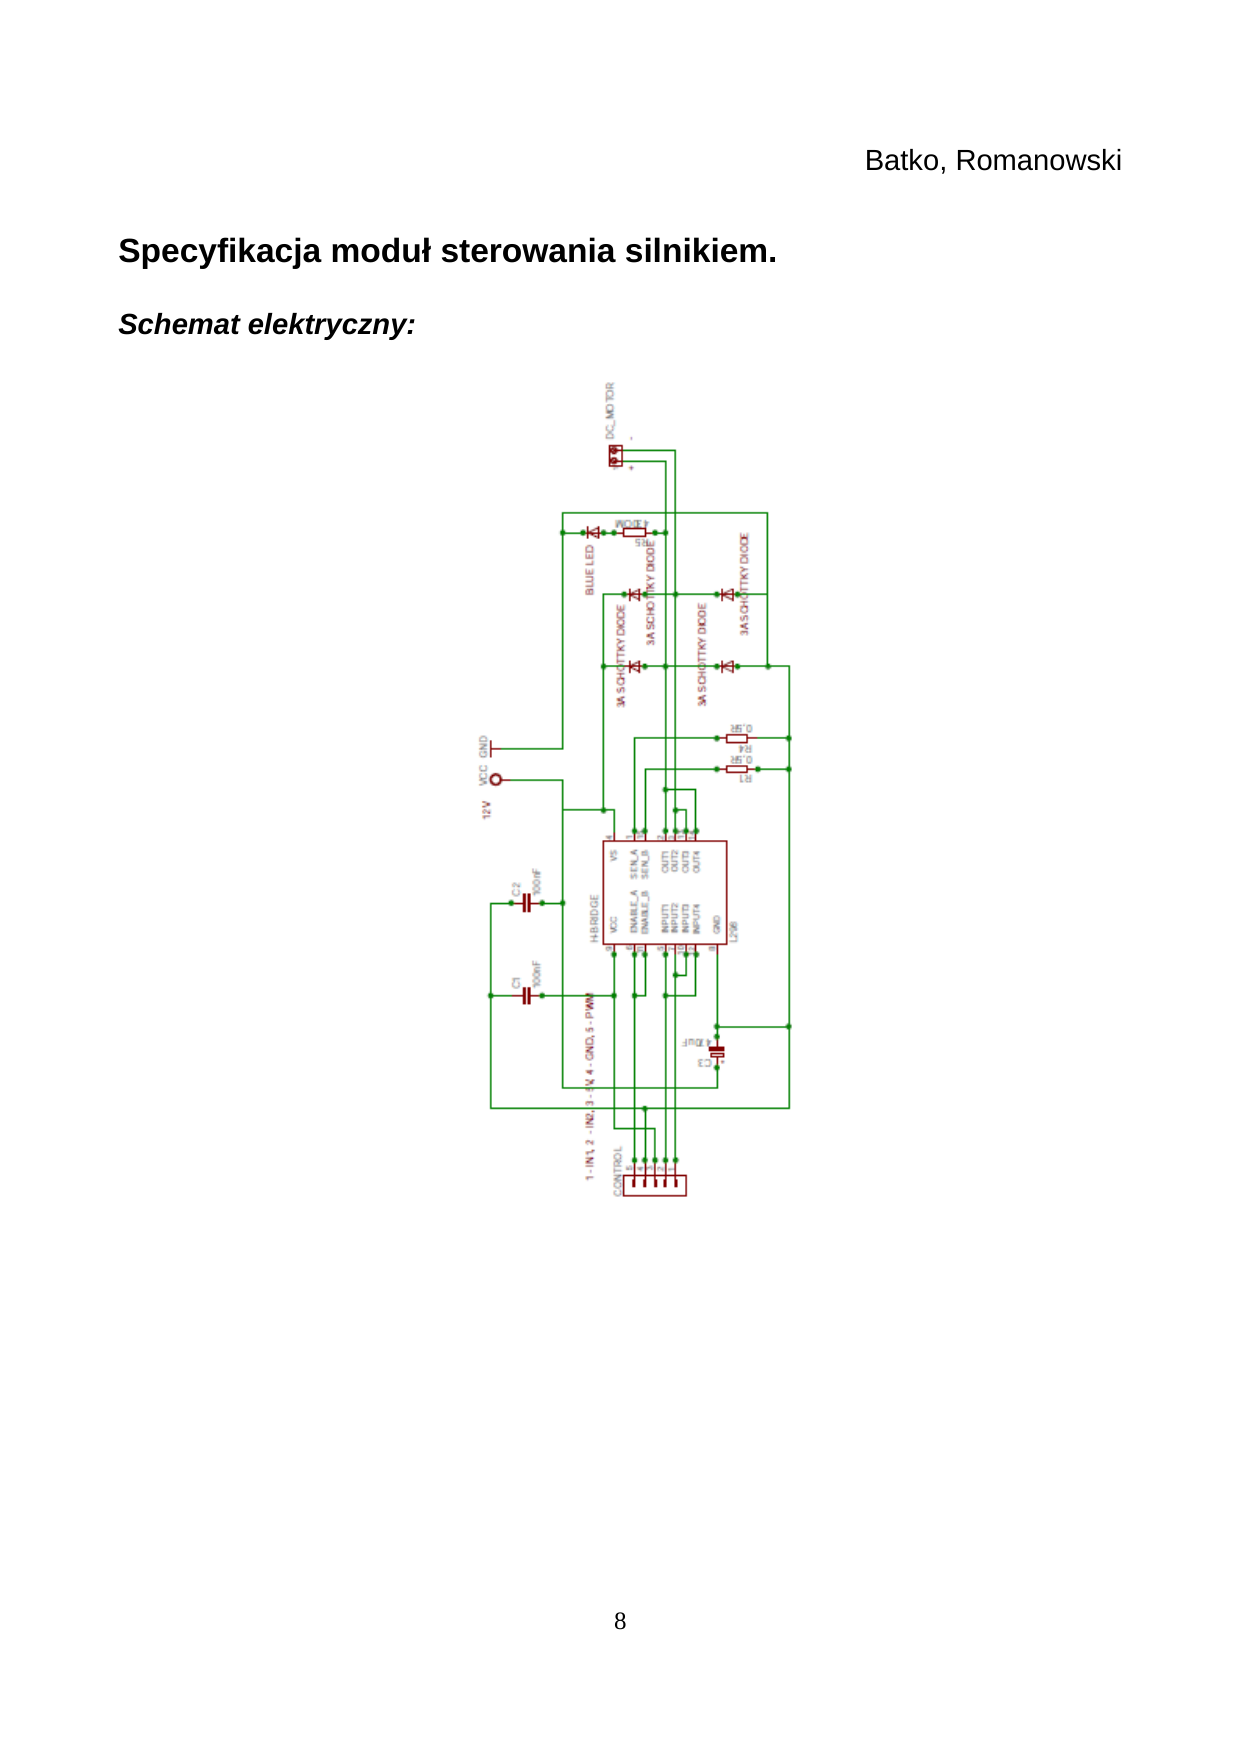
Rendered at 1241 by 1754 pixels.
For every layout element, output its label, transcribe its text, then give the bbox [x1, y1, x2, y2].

subtitle Specyfikacja moduł sterowania silnikiem. [118, 231, 1122, 270]
subtitle Schemat elektryczny: [118, 307, 1122, 341]
picture [370, 353, 870, 1225]
